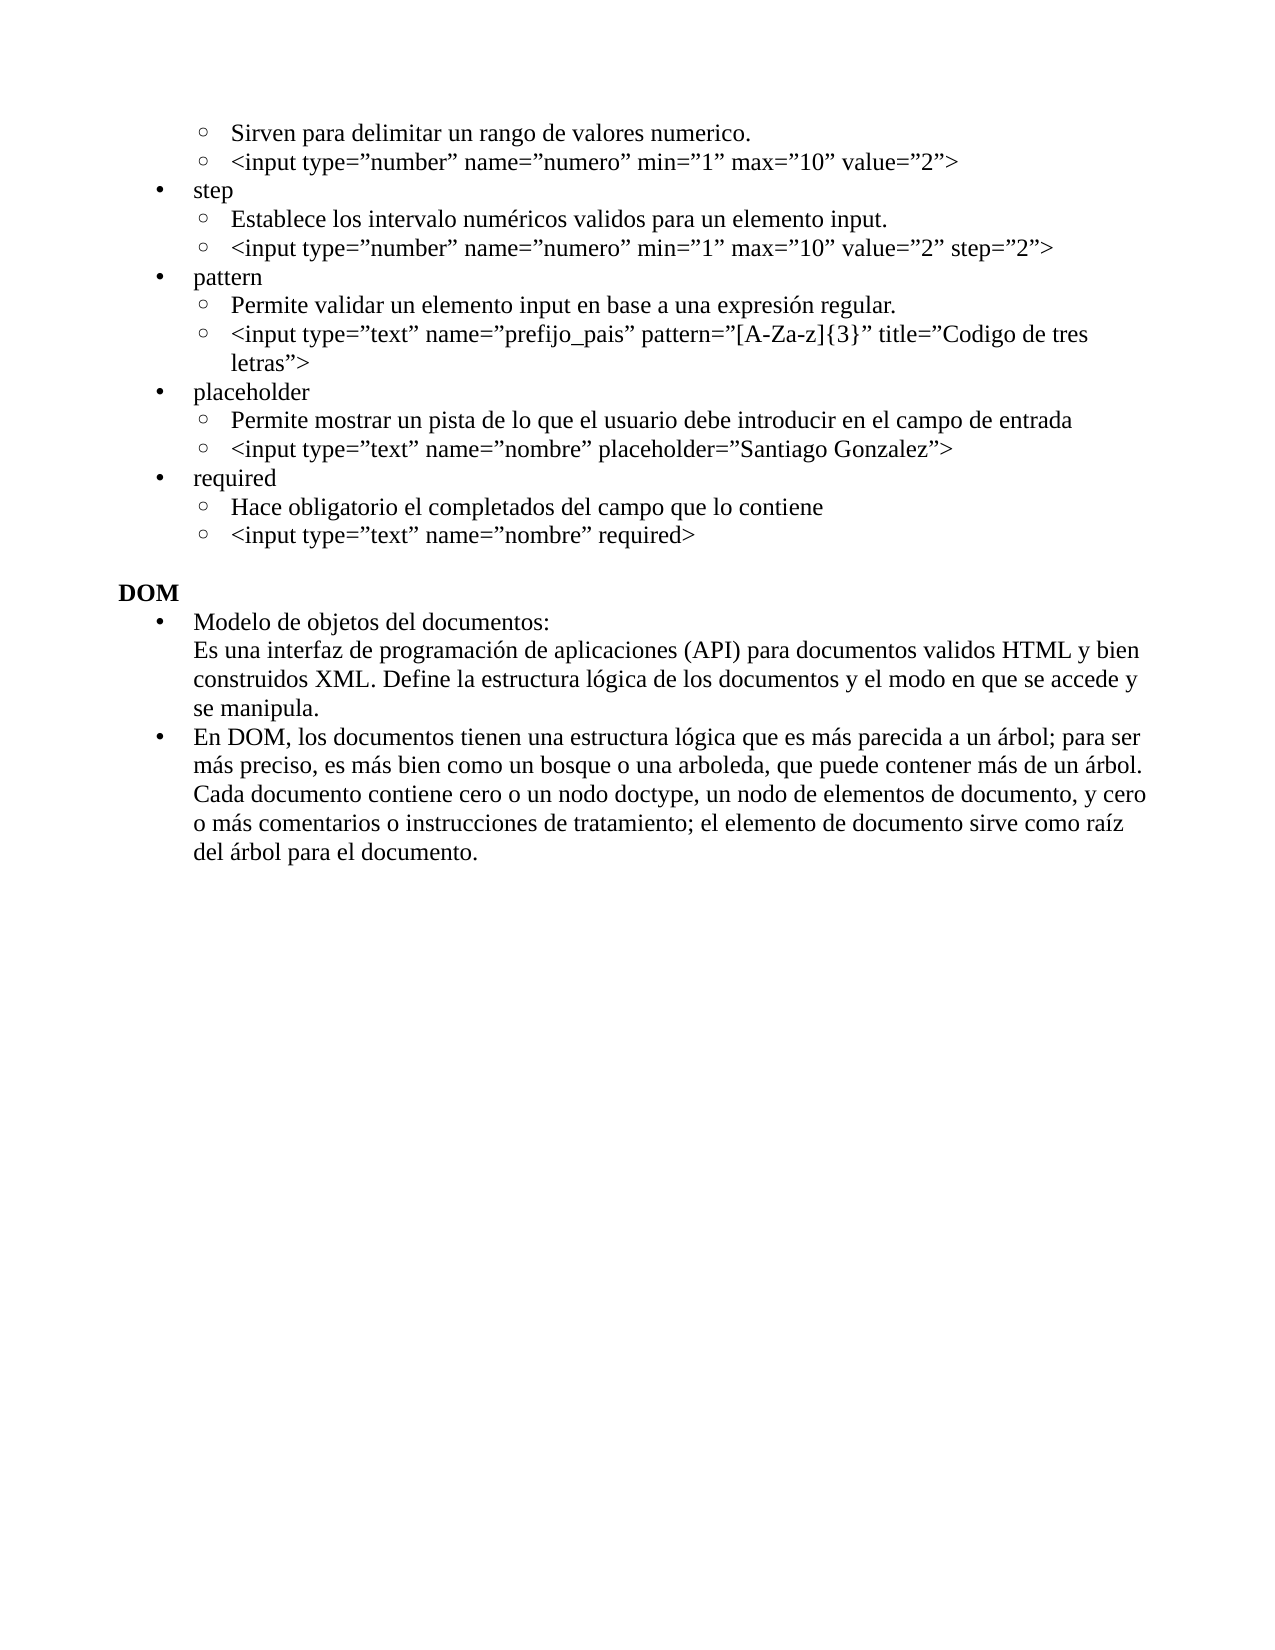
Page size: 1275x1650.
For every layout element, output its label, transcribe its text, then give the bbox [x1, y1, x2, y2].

list Modelo de objetos del documentos: [156, 607, 1157, 636]
list <input type=”text” name=”nombre” required> [193, 521, 1157, 549]
list step [156, 176, 1157, 204]
list Es una interfaz de programación de aplicaciones (API) para documentos validos HTML y bien construidos XML. Define la estructura lógica de los documentos y el modo en que se accede y se manipula. [156, 636, 1157, 722]
list required [156, 463, 1157, 492]
list Establece los intervalo numéricos validos para un elemento input. [193, 204, 1157, 233]
list <input type=”text” name=”prefijo_pais” pattern=”[A-Za-z]{3}” title=”Codigo de tres letras”> [193, 319, 1157, 377]
list <input type=”text” name=”nombre” placeholder=”Santiago Gonzalez”> [193, 434, 1157, 463]
list placeholder [156, 377, 1157, 406]
list pattern [156, 262, 1157, 291]
list En DOM, los documentos tienen una estructura lógica que es más parecida a un árbol; para ser más preciso, es más bien como un bosque o una arboleda, que puede contener más de un árbol. [156, 722, 1157, 779]
list <input type=”number” name=”numero” min=”1” max=”10” value=”2” step=”2”> [193, 233, 1157, 262]
text DOM [118, 578, 1157, 607]
list Sirven para delimitar un rango de valores numerico. [193, 118, 1157, 147]
list Hace obligatorio el completados del campo que lo contiene [193, 492, 1157, 521]
list <input type=”number” name=”numero” min=”1” max=”10” value=”2”> [193, 147, 1157, 176]
list Permite validar un elemento input en base a una expresión regular. [193, 291, 1157, 319]
list Cada documento contiene cero o un nodo doctype, un nodo de elementos de documento, y cero o más comentarios o instrucciones de tratamiento; el elemento de documento sirve como raíz del árbol para el documento. [156, 779, 1157, 866]
list Permite mostrar un pista de lo que el usuario debe introducir en el campo de entrada [193, 406, 1157, 434]
